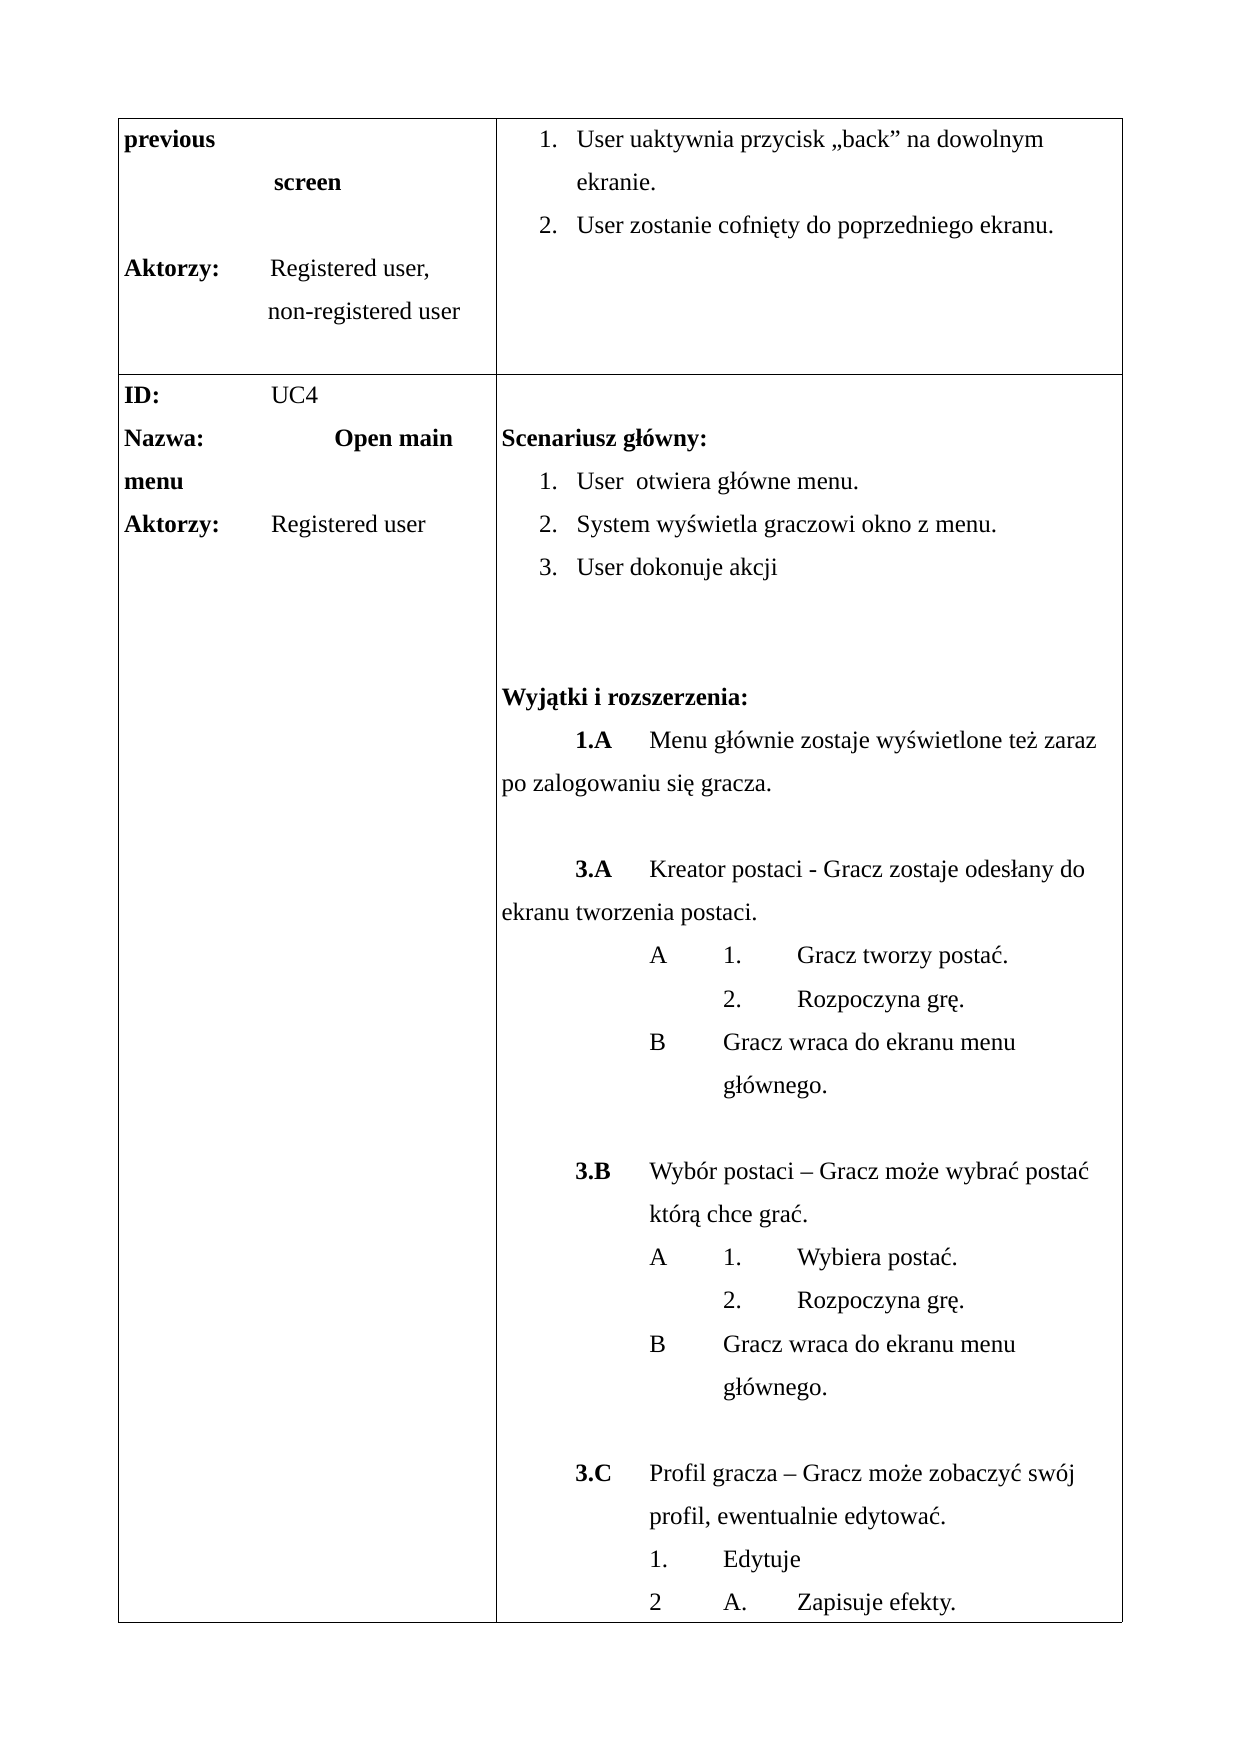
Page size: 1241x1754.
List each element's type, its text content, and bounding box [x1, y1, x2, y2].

table_cell Scenariusz główny: User uaktywnia przycisk „back” na dowolnym ekranie. User zostanie cofnięty do poprzedniego ekranu. [497, 119, 1122, 374]
table_cell ID: UC4 Nazwa: Open main menu Aktorzy: Registered user [119, 375, 496, 1622]
table_cell Scenariusz główny: User otwiera główne menu. System wyświetla graczowi okno z menu. User dokonuje akcji Wyjątki i rozszerzenia: 1.A Menu głównie zostaje wyświetlone też zaraz po zalogowaniu się gracza. 3.A Kreator postaci - Gracz zostaje odesłany do ekranu tworzenia postaci. A 1. Gracz tworzy postać. 2. Rozpoczyna grę. B Gracz wraca do ekranu menu głównego. 3.B Wybór postaci – Gracz może wybrać postać którą chce grać. A 1. Wybiera postać. 2. Rozpoczyna grę. B Gracz wraca do ekranu menu głównego. 3.C Profil gracza – Gracz może zobaczyć swój profil, ewentualnie edytować. 1. Edytuje 2 A. Zapisuje efekty. [497, 375, 1122, 1622]
table_cell previous screen Aktorzy: Registered user, non-registered user [119, 119, 496, 374]
